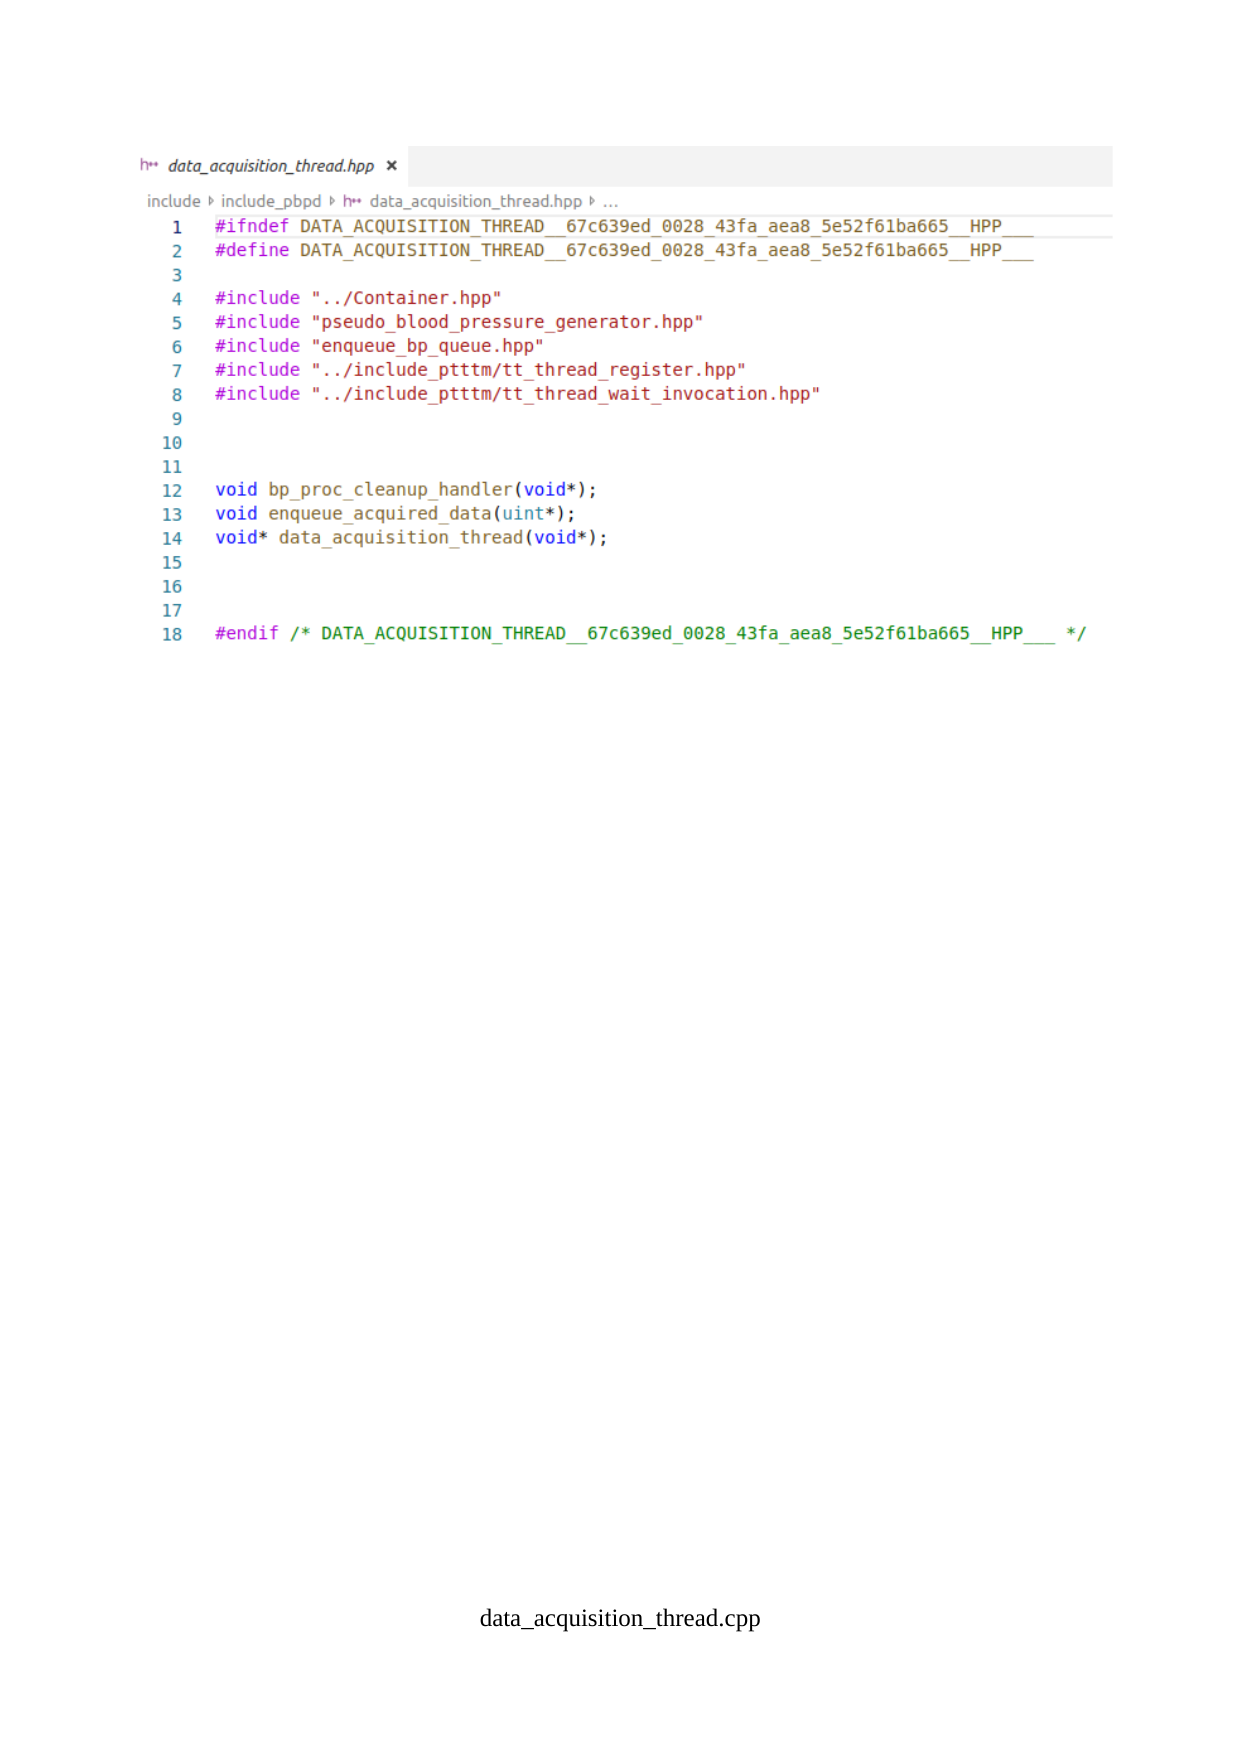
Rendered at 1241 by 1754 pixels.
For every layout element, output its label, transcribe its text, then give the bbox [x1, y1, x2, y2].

text data_acquisition_thread.cpp [118, 1603, 1122, 1632]
picture [127, 146, 1113, 355]
